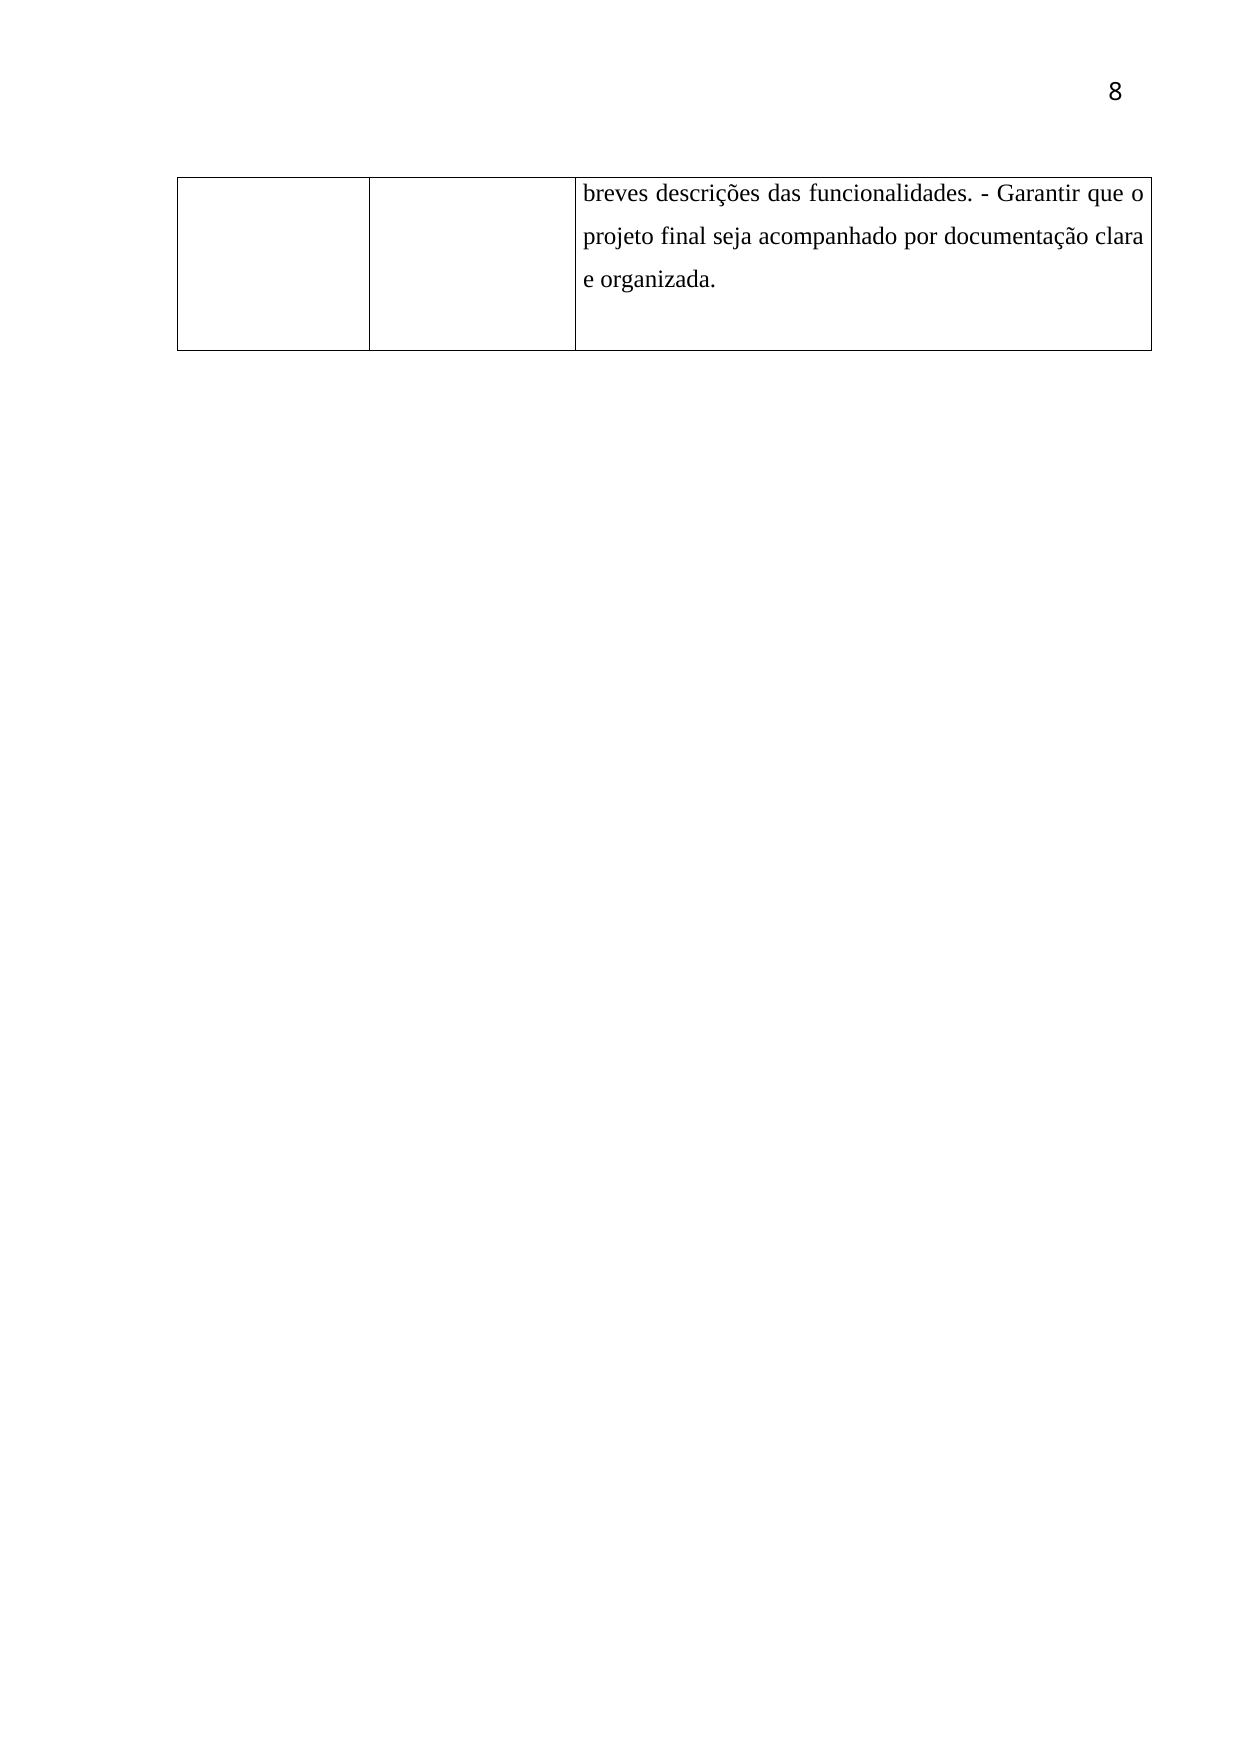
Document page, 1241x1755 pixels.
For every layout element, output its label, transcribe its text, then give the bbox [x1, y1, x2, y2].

table_cell breves descrições das funcionalidades. - Garantir que o projeto final seja acompanhado por documentação clara e organizada. [576, 178, 1151, 350]
table_cell [370, 178, 575, 350]
table_cell [178, 178, 369, 350]
